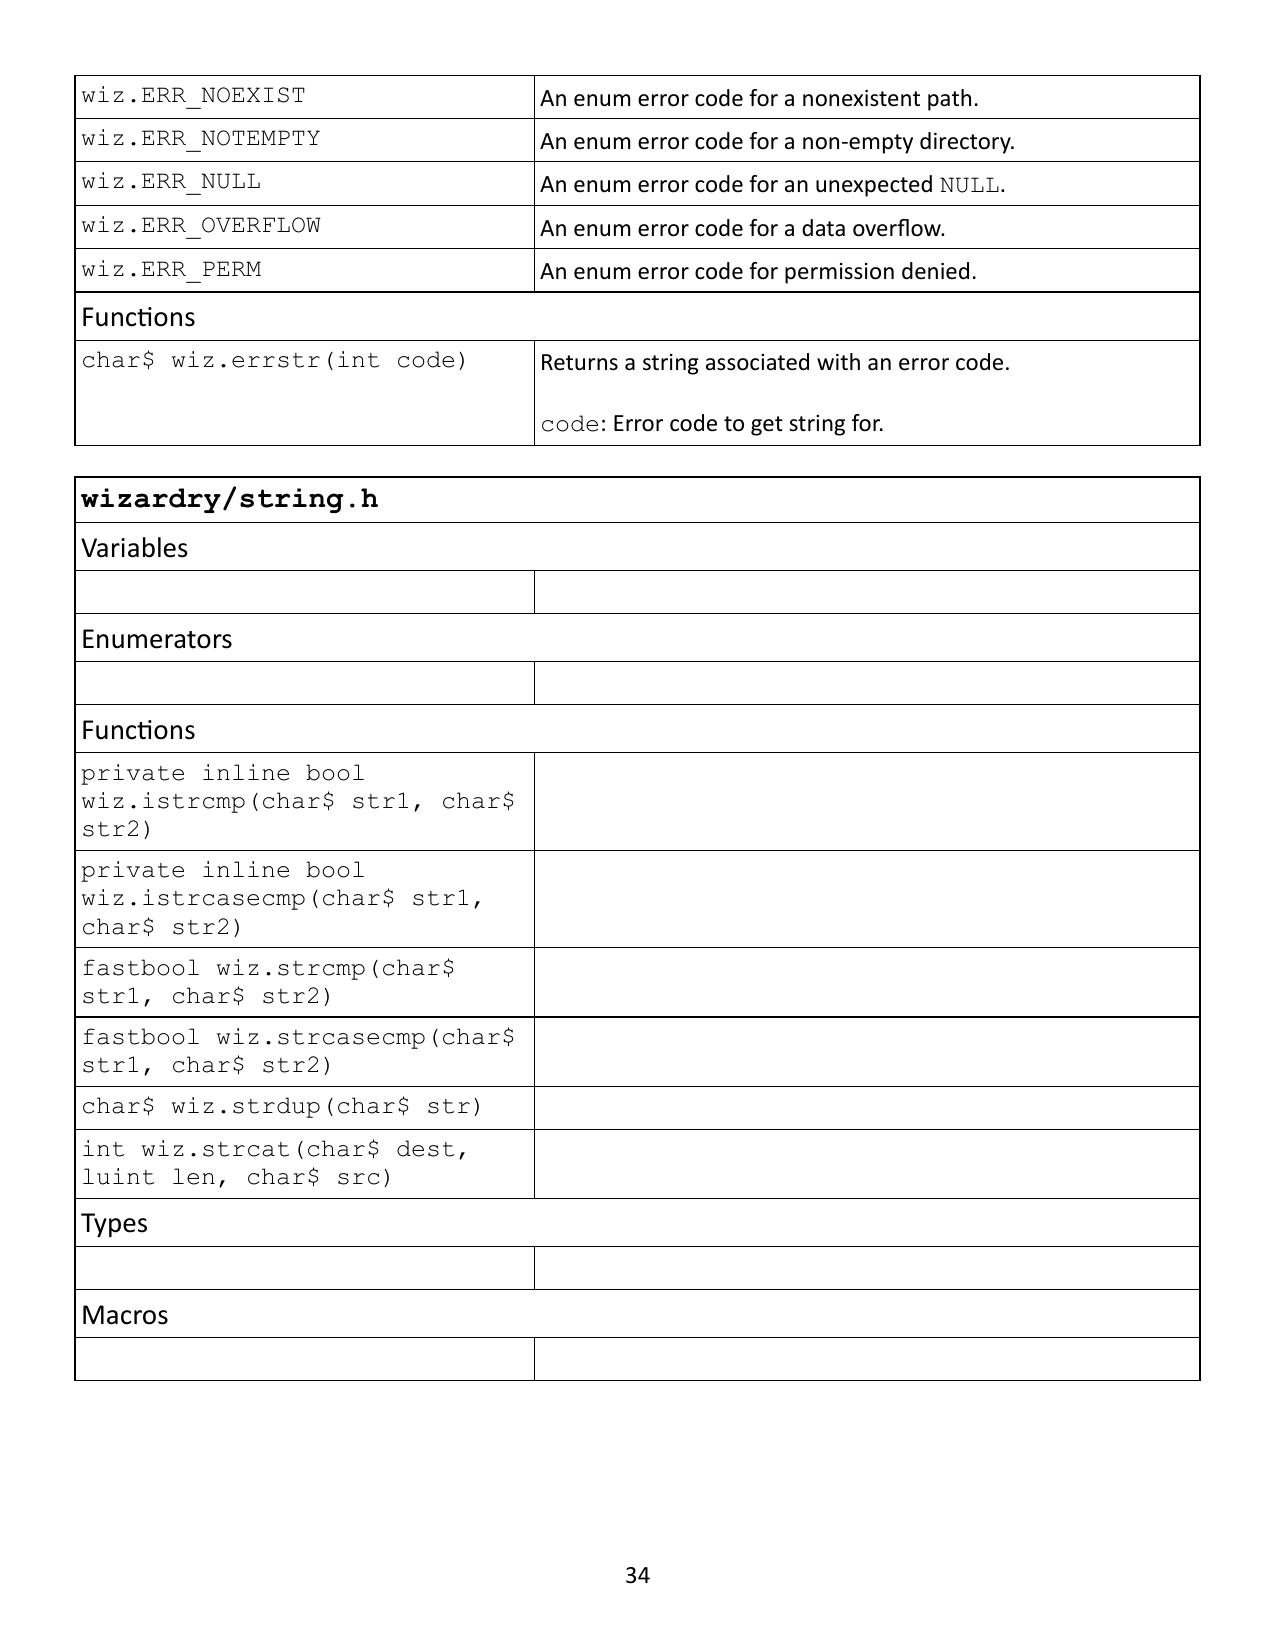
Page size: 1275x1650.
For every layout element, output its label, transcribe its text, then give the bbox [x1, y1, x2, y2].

table_cell Types [76, 1199, 1199, 1246]
table_cell private inline bool wiz.istrcasecmp(char$ str1, char$ str2) [76, 851, 534, 947]
table_cell wiz.ERR_PERM [76, 249, 534, 291]
table_cell [535, 1338, 1199, 1380]
table_cell char$ wiz.strdup(char$ str) [76, 1087, 534, 1129]
table_cell Macros [76, 1290, 1199, 1337]
table_cell wiz.ERR_NOEXIST [76, 76, 534, 118]
table_cell wiz.ERR_OVERFLOW [76, 206, 534, 248]
table_cell Functions [76, 705, 1199, 752]
table_cell int wiz.strcat(char$ dest, luint len, char$ src) [76, 1130, 534, 1198]
table_cell fastbool wiz.strcasecmp(char$ str1, char$ str2) [76, 1018, 534, 1086]
table_cell Returns a string associated with an error code. code: Error code to get string for. [535, 341, 1199, 445]
table_cell An enum error code for an unexpected NULL. [535, 162, 1199, 205]
table_cell wiz.ERR_NULL [76, 162, 534, 205]
table_cell [535, 1087, 1199, 1129]
table_cell Functions [76, 293, 1199, 339]
table_cell [76, 571, 534, 613]
table_cell [76, 662, 534, 704]
table_cell An enum error code for permission denied. [535, 249, 1199, 291]
table_cell An enum error code for a data overflow. [535, 206, 1199, 248]
table_cell [535, 851, 1199, 947]
table_cell An enum error code for a nonexistent path. [535, 76, 1199, 118]
table_cell [76, 1338, 534, 1380]
table_cell fastbool wiz.strcmp(char$ str1, char$ str2) [76, 948, 534, 1016]
table_cell Enumerators [76, 614, 1199, 661]
table_cell [535, 1247, 1199, 1289]
table_cell An enum error code for a non-empty directory. [535, 119, 1199, 161]
table_cell [535, 662, 1199, 704]
table_cell Variables [76, 523, 1199, 570]
table_cell [535, 1018, 1199, 1086]
table_cell [76, 1247, 534, 1289]
table_cell [535, 1130, 1199, 1198]
table_cell wiz.ERR_NOTEMPTY [76, 119, 534, 161]
table_cell char$ wiz.errstr(int code) [76, 341, 534, 445]
table_header wizardry/string.h [76, 478, 1199, 522]
table_cell [535, 571, 1199, 613]
table_cell private inline bool wiz.istrcmp(char$ str1, char$ str2) [76, 753, 534, 850]
table_cell [535, 948, 1199, 1016]
table_cell [535, 753, 1199, 850]
